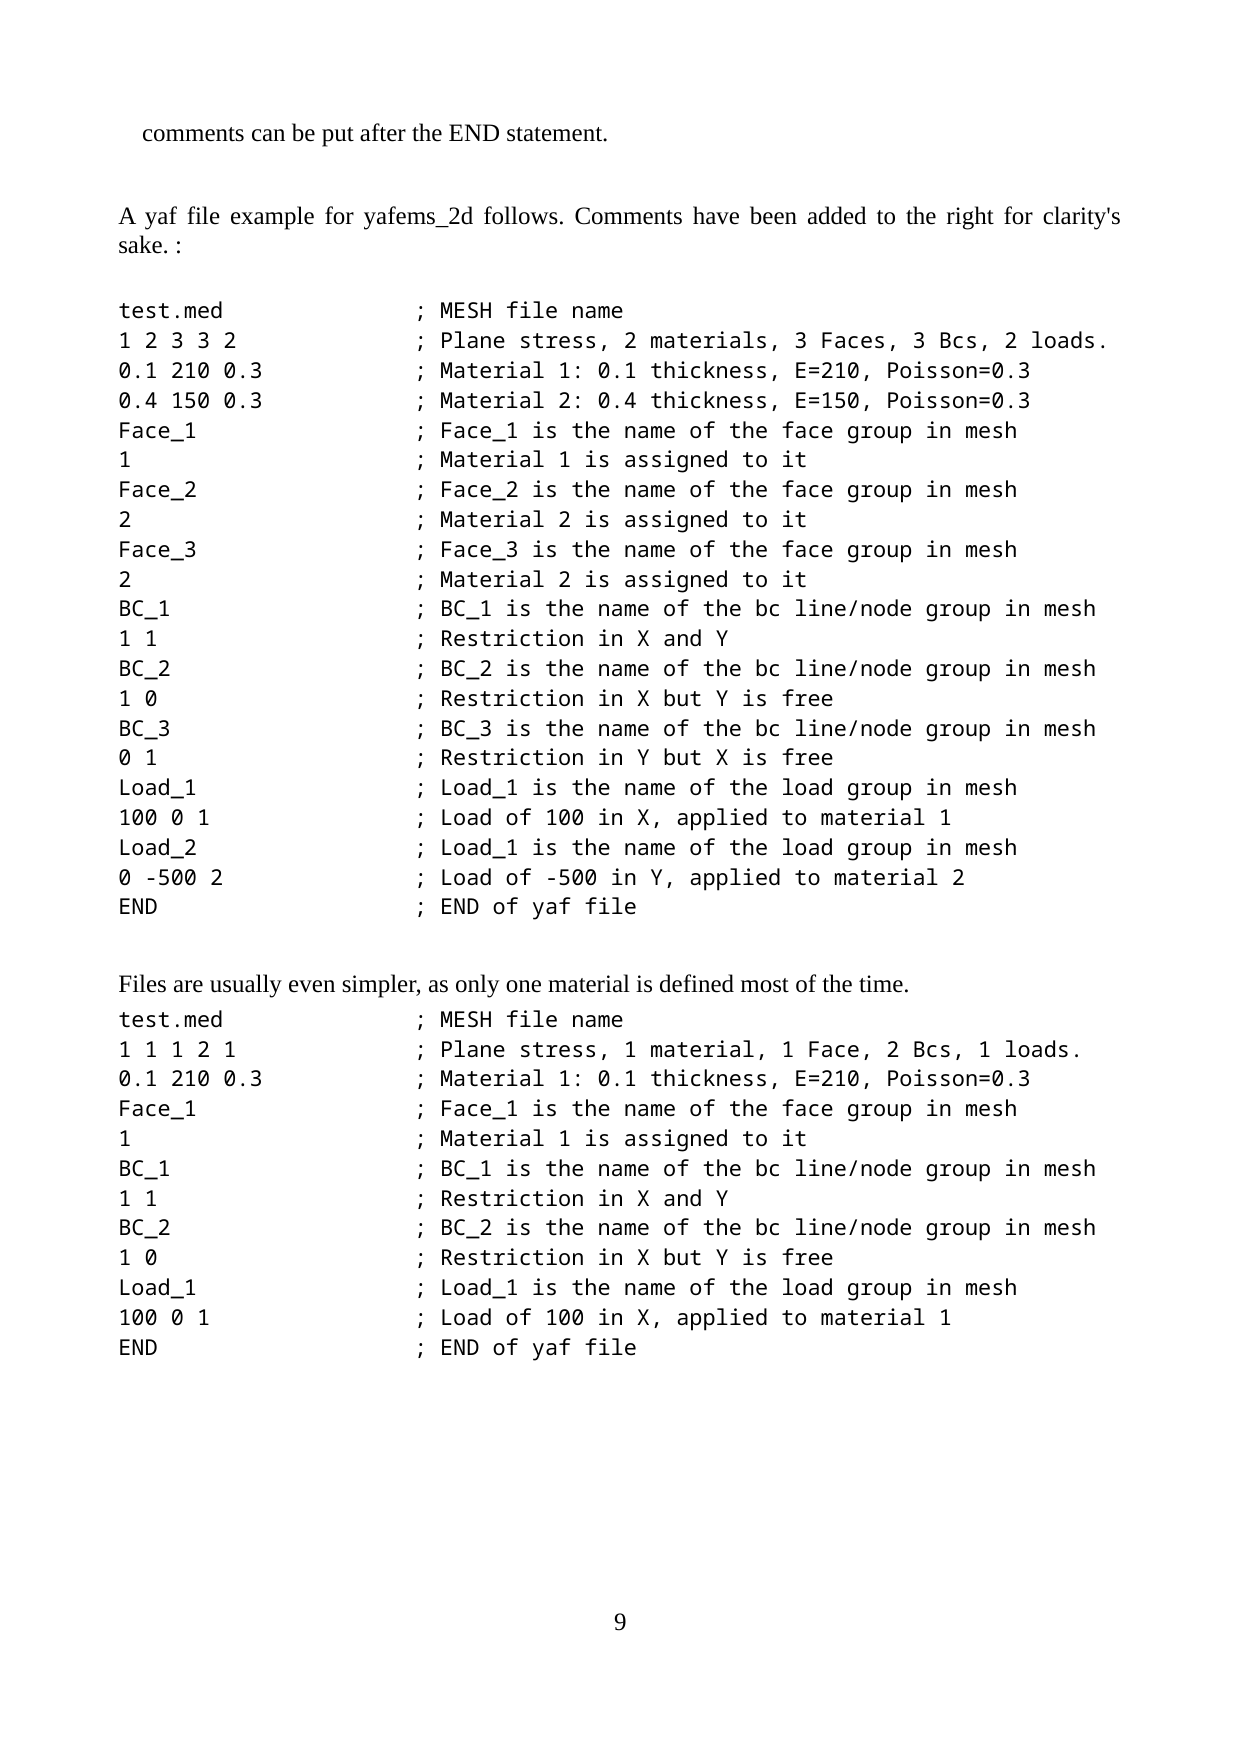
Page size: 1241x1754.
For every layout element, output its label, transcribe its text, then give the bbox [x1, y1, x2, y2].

list comments can be put after the END statement. [118, 118, 1122, 148]
text 0.4 150 0.3 ; Material 2: 0.4 thickness, E=150, Poisson=0.3 [118, 385, 1122, 415]
text END ; END of yaf file [118, 891, 1122, 921]
text 100 0 1 ; Load of 100 in X, applied to material 1 [118, 802, 1122, 832]
text 2 ; Material 2 is assigned to it [118, 564, 1122, 593]
text BC_2 ; BC_2 is the name of the bc line/node group in mesh [118, 1212, 1122, 1242]
text 1 1 1 2 1 ; Plane stress, 1 material, 1 Face, 2 Bcs, 1 loads. [118, 1034, 1122, 1063]
text BC_2 ; BC_2 is the name of the bc line/node group in mesh [118, 653, 1122, 683]
text BC_1 ; BC_1 is the name of the bc line/node group in mesh [118, 1153, 1122, 1183]
text Load_1 ; Load_1 is the name of the load group in mesh [118, 772, 1122, 802]
text Face_1 ; Face_1 is the name of the face group in mesh [118, 415, 1122, 444]
text 1 ; Material 1 is assigned to it [118, 444, 1122, 474]
text END ; END of yaf file [118, 1332, 1122, 1361]
text BC_1 ; BC_1 is the name of the bc line/node group in mesh [118, 593, 1122, 623]
text 2 ; Material 2 is assigned to it [118, 504, 1122, 534]
text Face_3 ; Face_3 is the name of the face group in mesh [118, 534, 1122, 564]
text A yaf file example for yafems_2d follows. Comments have been added to the right for clarity's sake. : [118, 201, 1122, 260]
text Load_1 ; Load_1 is the name of the load group in mesh [118, 1272, 1122, 1302]
text Face_1 ; Face_1 is the name of the face group in mesh [118, 1093, 1122, 1123]
text Face_2 ; Face_2 is the name of the face group in mesh [118, 474, 1122, 504]
text 0.1 210 0.3 ; Material 1: 0.1 thickness, E=210, Poisson=0.3 [118, 355, 1122, 385]
text Files are usually even simpler, as only one material is defined most of the time. [118, 968, 1122, 998]
text test.med ; MESH file name [118, 296, 1122, 325]
text Load_2 ; Load_1 is the name of the load group in mesh [118, 832, 1122, 862]
text BC_3 ; BC_3 is the name of the bc line/node group in mesh [118, 713, 1122, 742]
text 1 ; Material 1 is assigned to it [118, 1123, 1122, 1153]
text 100 0 1 ; Load of 100 in X, applied to material 1 [118, 1302, 1122, 1332]
text test.med ; MESH file name [118, 1004, 1122, 1034]
text 1 0 ; Restriction in X but Y is free [118, 683, 1122, 713]
text 0.1 210 0.3 ; Material 1: 0.1 thickness, E=210, Poisson=0.3 [118, 1063, 1122, 1093]
text 1 2 3 3 2 ; Plane stress, 2 materials, 3 Faces, 3 Bcs, 2 loads. [118, 325, 1122, 355]
text 1 0 ; Restriction in X but Y is free [118, 1242, 1122, 1272]
text 0 -500 2 ; Load of -500 in Y, applied to material 2 [118, 862, 1122, 891]
text 1 1 ; Restriction in X and Y [118, 1183, 1122, 1212]
text 0 1 ; Restriction in Y but X is free [118, 742, 1122, 772]
text 1 1 ; Restriction in X and Y [118, 623, 1122, 653]
